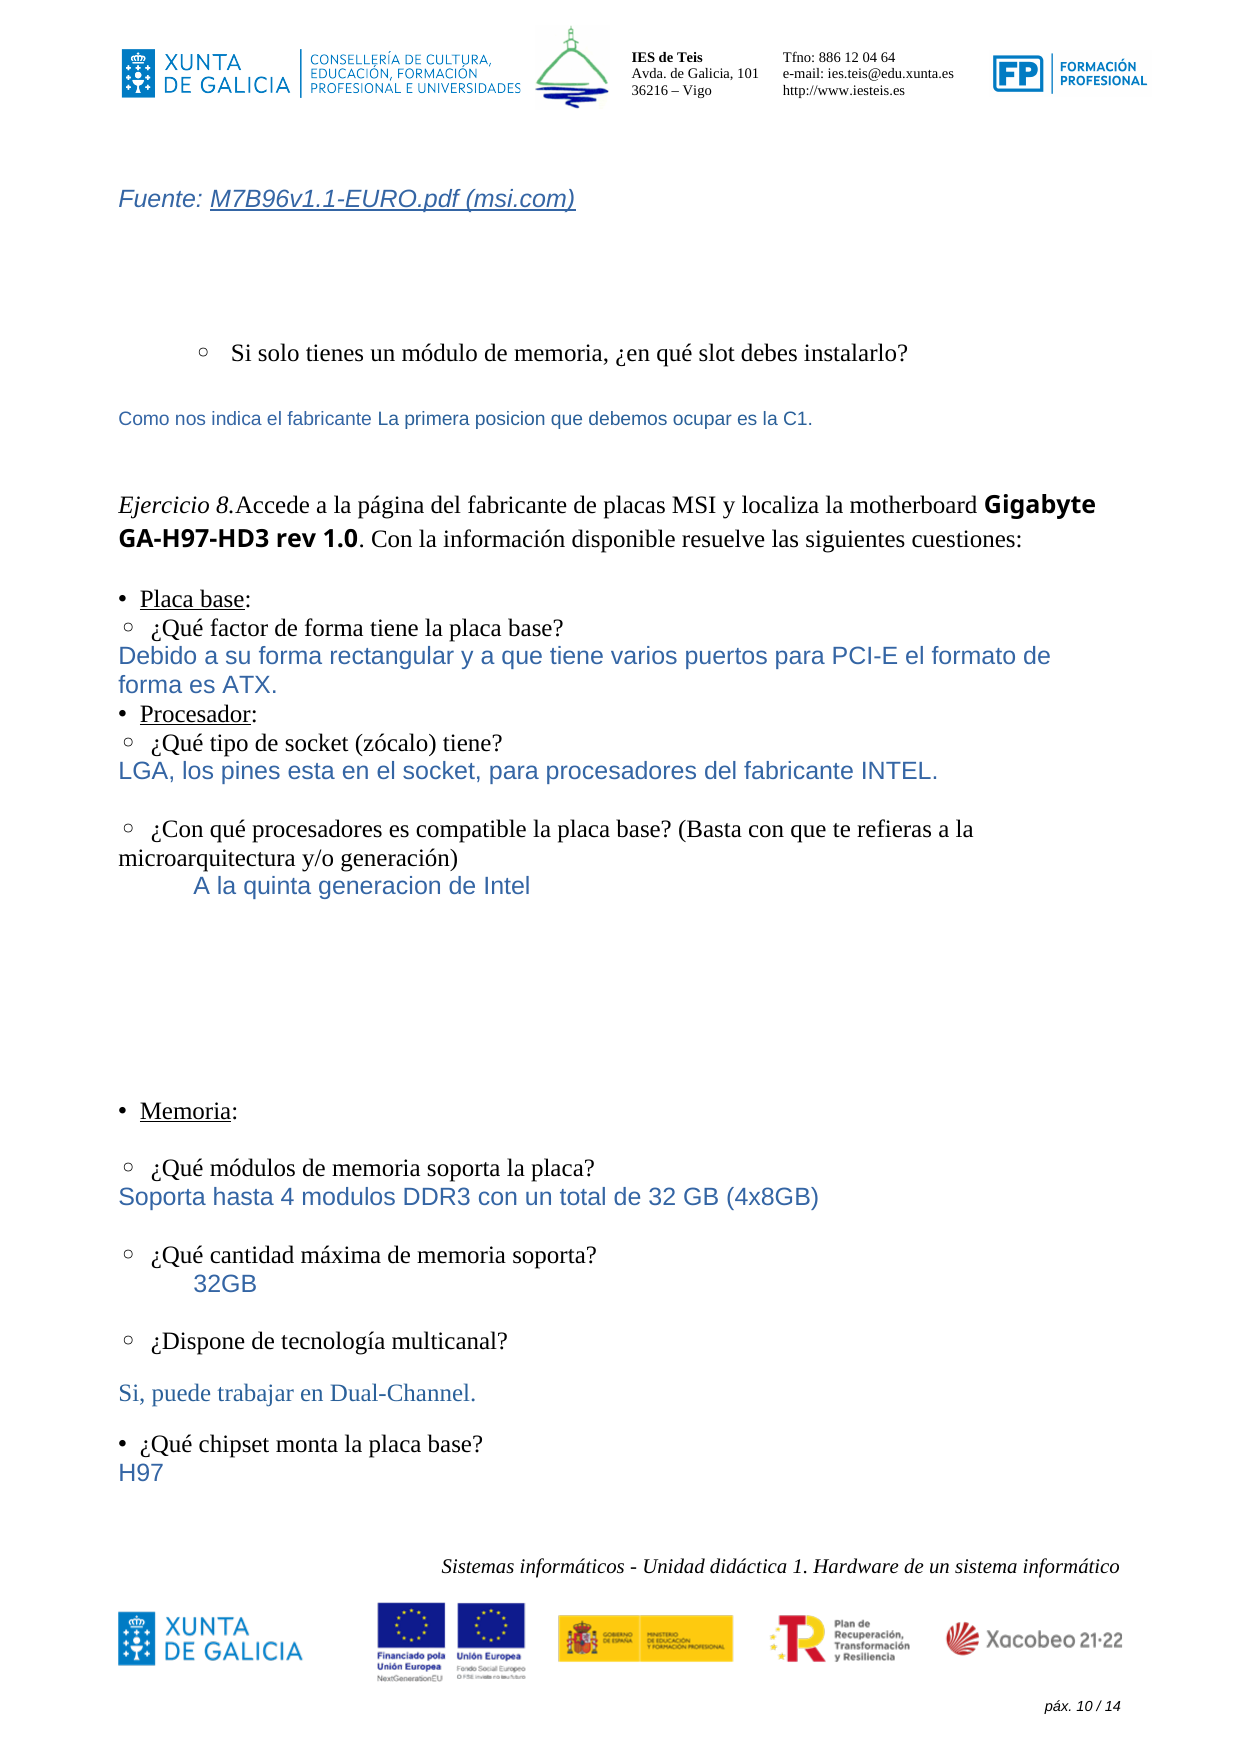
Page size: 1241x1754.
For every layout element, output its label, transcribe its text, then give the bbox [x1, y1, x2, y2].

text Debido a su forma rectangular y a que tiene varios puertos para PCI-E el formato de forma es ATX. [118, 641, 1122, 699]
list Si solo tienes un módulo de memoria, ¿en qué slot debes instalarlo? [193, 338, 1122, 367]
text Ejercicio 8.Accede a la página del fabricante de placas MSI y localiza la motherboard Gigabyte GA-H97-HD3 rev 1.0. Con la información disponible resuelve las siguientes cuestiones: [118, 487, 1122, 555]
text Si, puede trabajar en Dual-Channel. [118, 1378, 1122, 1406]
text • ¿Qué chipset monta la placa base? [118, 1429, 1122, 1458]
text Fuente: M7B96v1.1-EURO.pdf (msi.com) [118, 184, 1122, 213]
text ◦ ¿Con qué procesadores es compatible la placa base? (Basta con que te refieras a la microarquitectura y/o generación) [118, 814, 1122, 871]
text ◦ ¿Qué factor de forma tiene la placa base? [118, 613, 1122, 641]
text Como nos indica el fabricante La primera posicion que debemos ocupar es la C1. [118, 391, 1122, 429]
text LGA, los pines esta en el socket, para procesadores del fabricante INTEL. [118, 756, 1122, 785]
picture [121, 49, 521, 98]
text ◦ ¿Qué tipo de socket (zócalo) tiene? [118, 728, 1122, 756]
text • Procesador: [118, 699, 1122, 728]
text ◦ ¿Qué cantidad máxima de memoria soporta? [118, 1240, 1122, 1268]
text H97 [118, 1458, 1122, 1487]
picture [118, 1592, 1123, 1688]
text Soporta hasta 4 modulos DDR3 con un total de 32 GB (4x8GB) [118, 1182, 1122, 1211]
text • Placa base: [118, 584, 1122, 613]
picture [989, 50, 1153, 97]
text ◦ ¿Qué módulos de memoria soporta la placa? [118, 1153, 1122, 1182]
text • Memoria: [118, 1096, 1122, 1125]
text 32GB [118, 1268, 1122, 1297]
text A la quinta generacion de Intel [118, 871, 1122, 900]
text ◦ ¿Dispone de tecnología multicanal? [118, 1326, 1122, 1355]
picture [534, 25, 611, 110]
